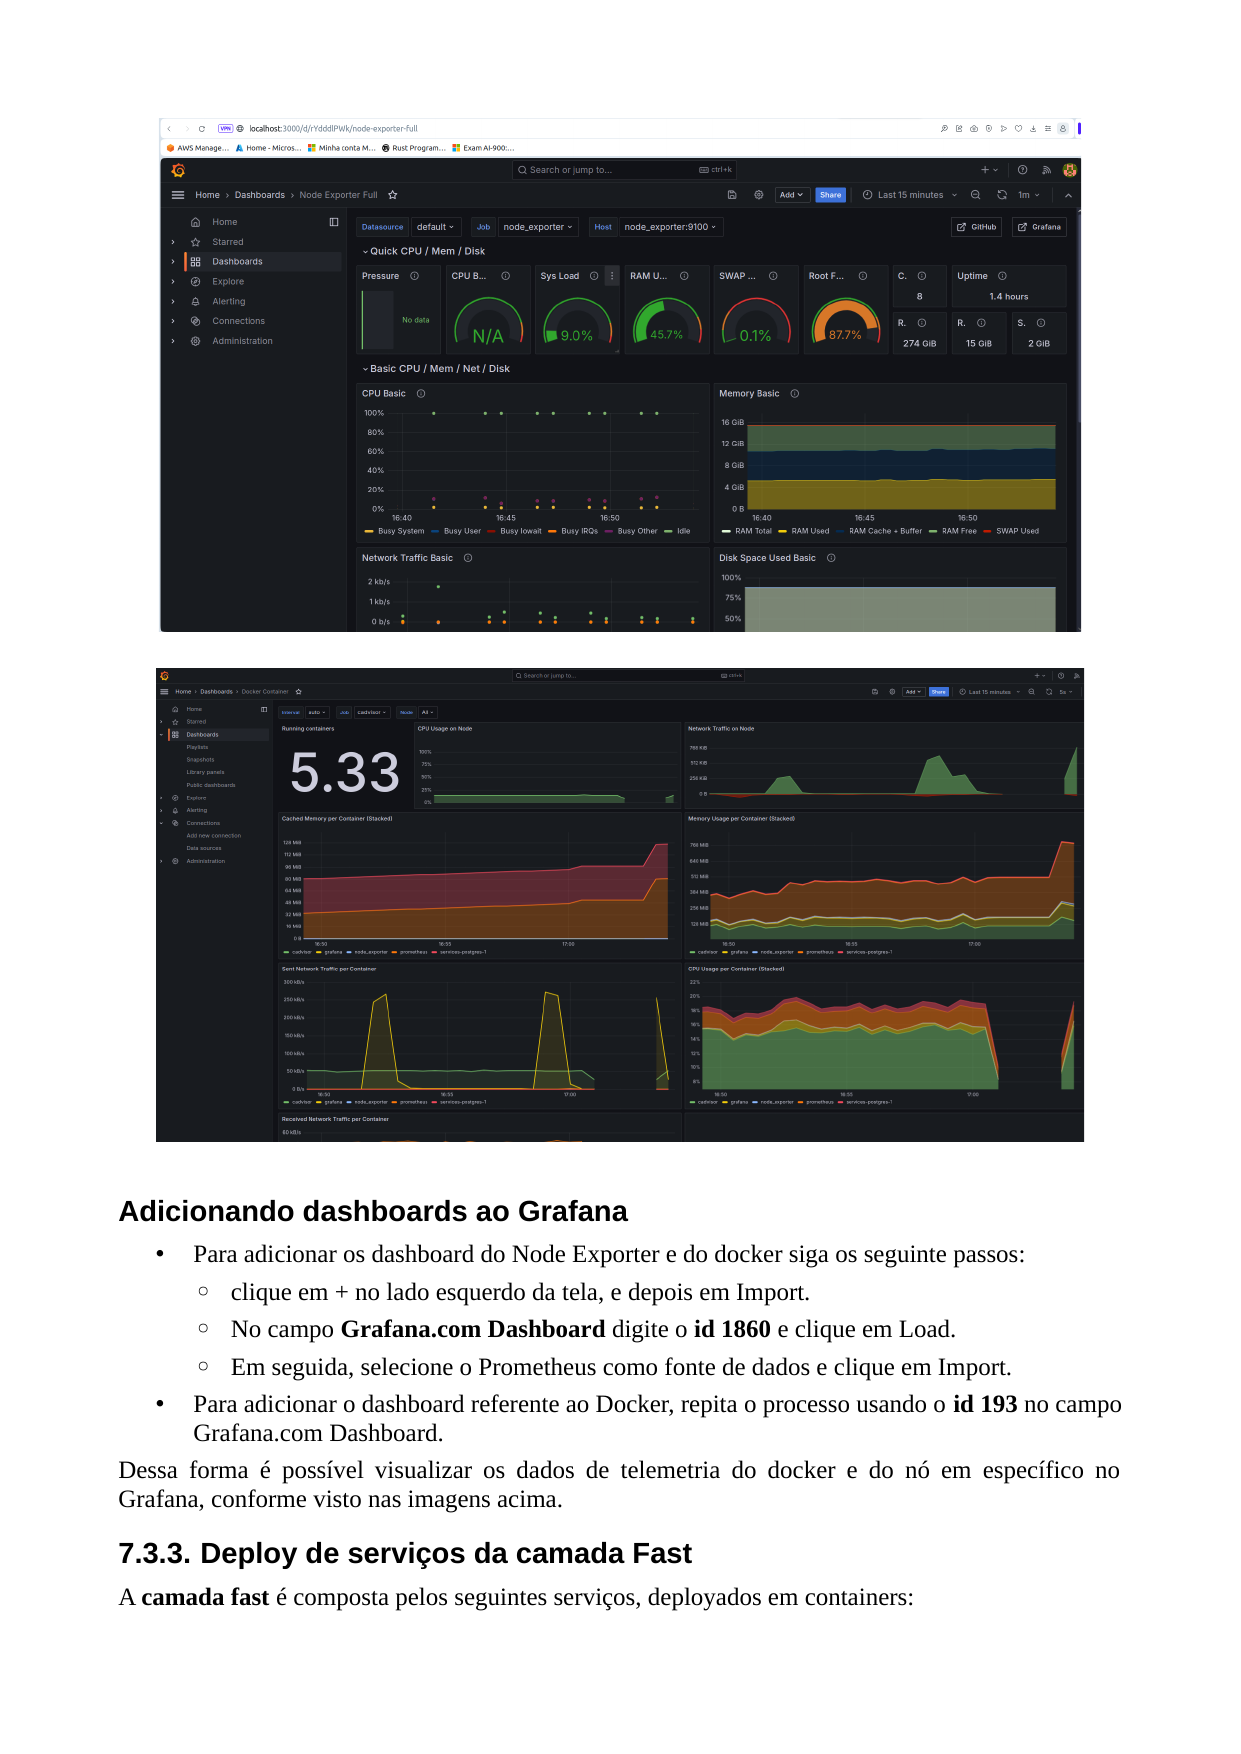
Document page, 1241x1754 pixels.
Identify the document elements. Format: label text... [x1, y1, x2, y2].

list Para adicionar o dashboard referente ao Docker, repita o processo usando o id 193 no campo Grafana.com Dashboard. [156, 1389, 1122, 1447]
text A camada fast é composta pelos seguintes serviços, deployados em containers: [118, 1582, 1122, 1611]
picture [158, 118, 1082, 632]
list clique em + no lado esquerdo da tela, e depois em Import. [193, 1277, 1122, 1306]
list Para adicionar os dashboard do Node Exporter e do docker siga os seguinte passos: [156, 1239, 1122, 1268]
list No campo Grafana.com Dashboard digite o id 1860 e clique em Load. [193, 1314, 1122, 1343]
text Dessa forma é possível visualizar os dados de telemetria do docker e do nó em específico no Grafana, conforme visto nas imagens acima. [118, 1455, 1122, 1513]
picture [156, 668, 1085, 1142]
subtitle Deploy de serviços da camada Fast [118, 1536, 1122, 1569]
list Em seguida, selecione o Prometheus como fonte de dados e clique em Import. [193, 1352, 1122, 1381]
subtitle Adicionando dashboards ao Grafana [118, 1193, 1122, 1227]
